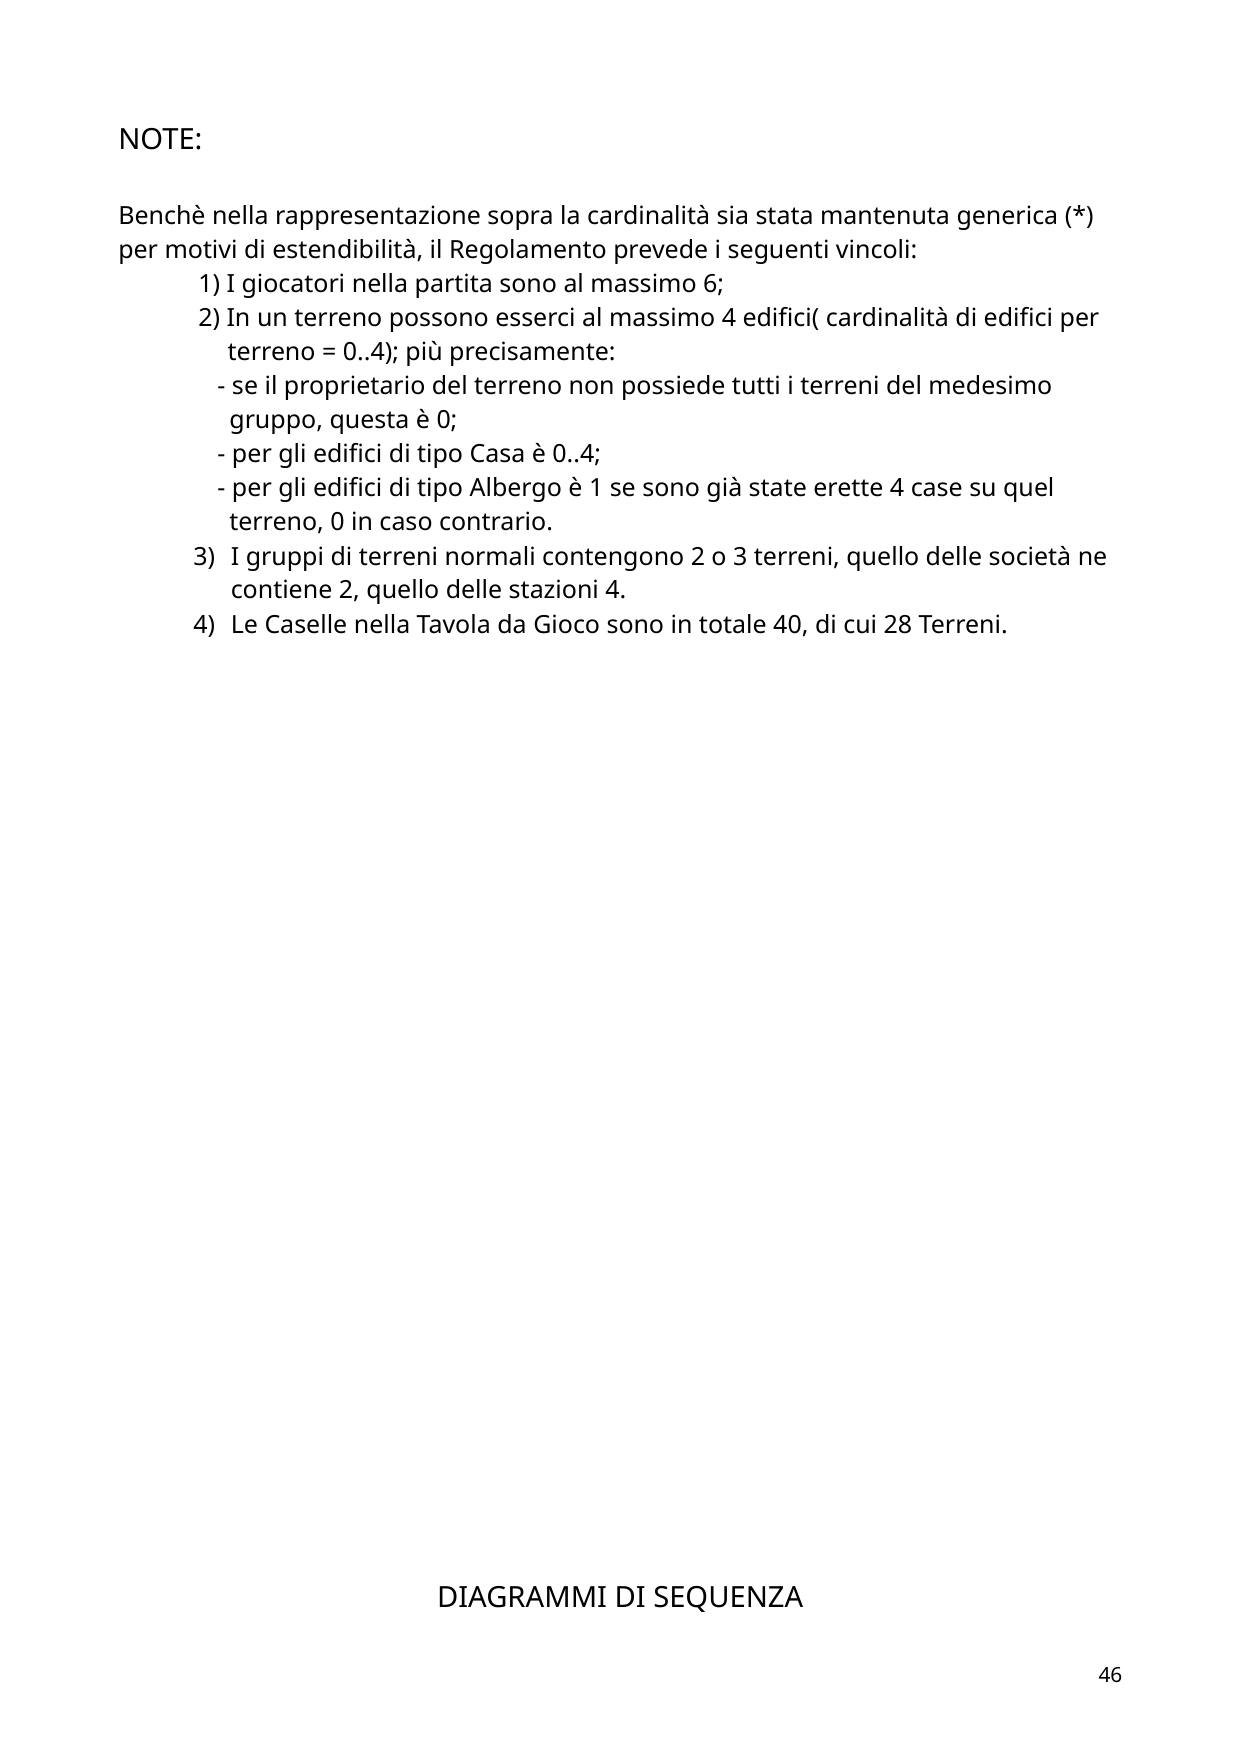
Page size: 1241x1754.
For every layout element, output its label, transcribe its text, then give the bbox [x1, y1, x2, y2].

text - per gli edifici di tipo Casa è 0..4; [152, 436, 1122, 470]
list Le Caselle nella Tavola da Gioco sono in totale 40, di cui 28 Terreni. [193, 606, 1122, 640]
text 1) I giocatori nella partita sono al massimo 6; [192, 266, 1122, 300]
text 2) In un terreno possono esserci al massimo 4 edifici( cardinalità di edifici per terreno = 0..4); più precisamente: [192, 300, 1122, 368]
text - se il proprietario del terreno non possiede tutti i terreni del medesimo gruppo, questa è 0; [152, 368, 1122, 436]
text - per gli edifici di tipo Albergo è 1 se sono già state erette 4 case su quel terreno, 0 in caso contrario. [152, 470, 1122, 538]
list I gruppi di terreni normali contengono 2 o 3 terreni, quello delle società ne contiene 2, quello delle stazioni 4. [193, 538, 1122, 606]
text DIAGRAMMI DI SEQUENZA [118, 1576, 1122, 1616]
text Benchè nella rappresentazione sopra la cardinalità sia stata mantenuta generica (*) per motivi di estendibilità, il Regolamento prevede i seguenti vincoli: [118, 197, 1122, 266]
text NOTE: [118, 118, 1122, 158]
